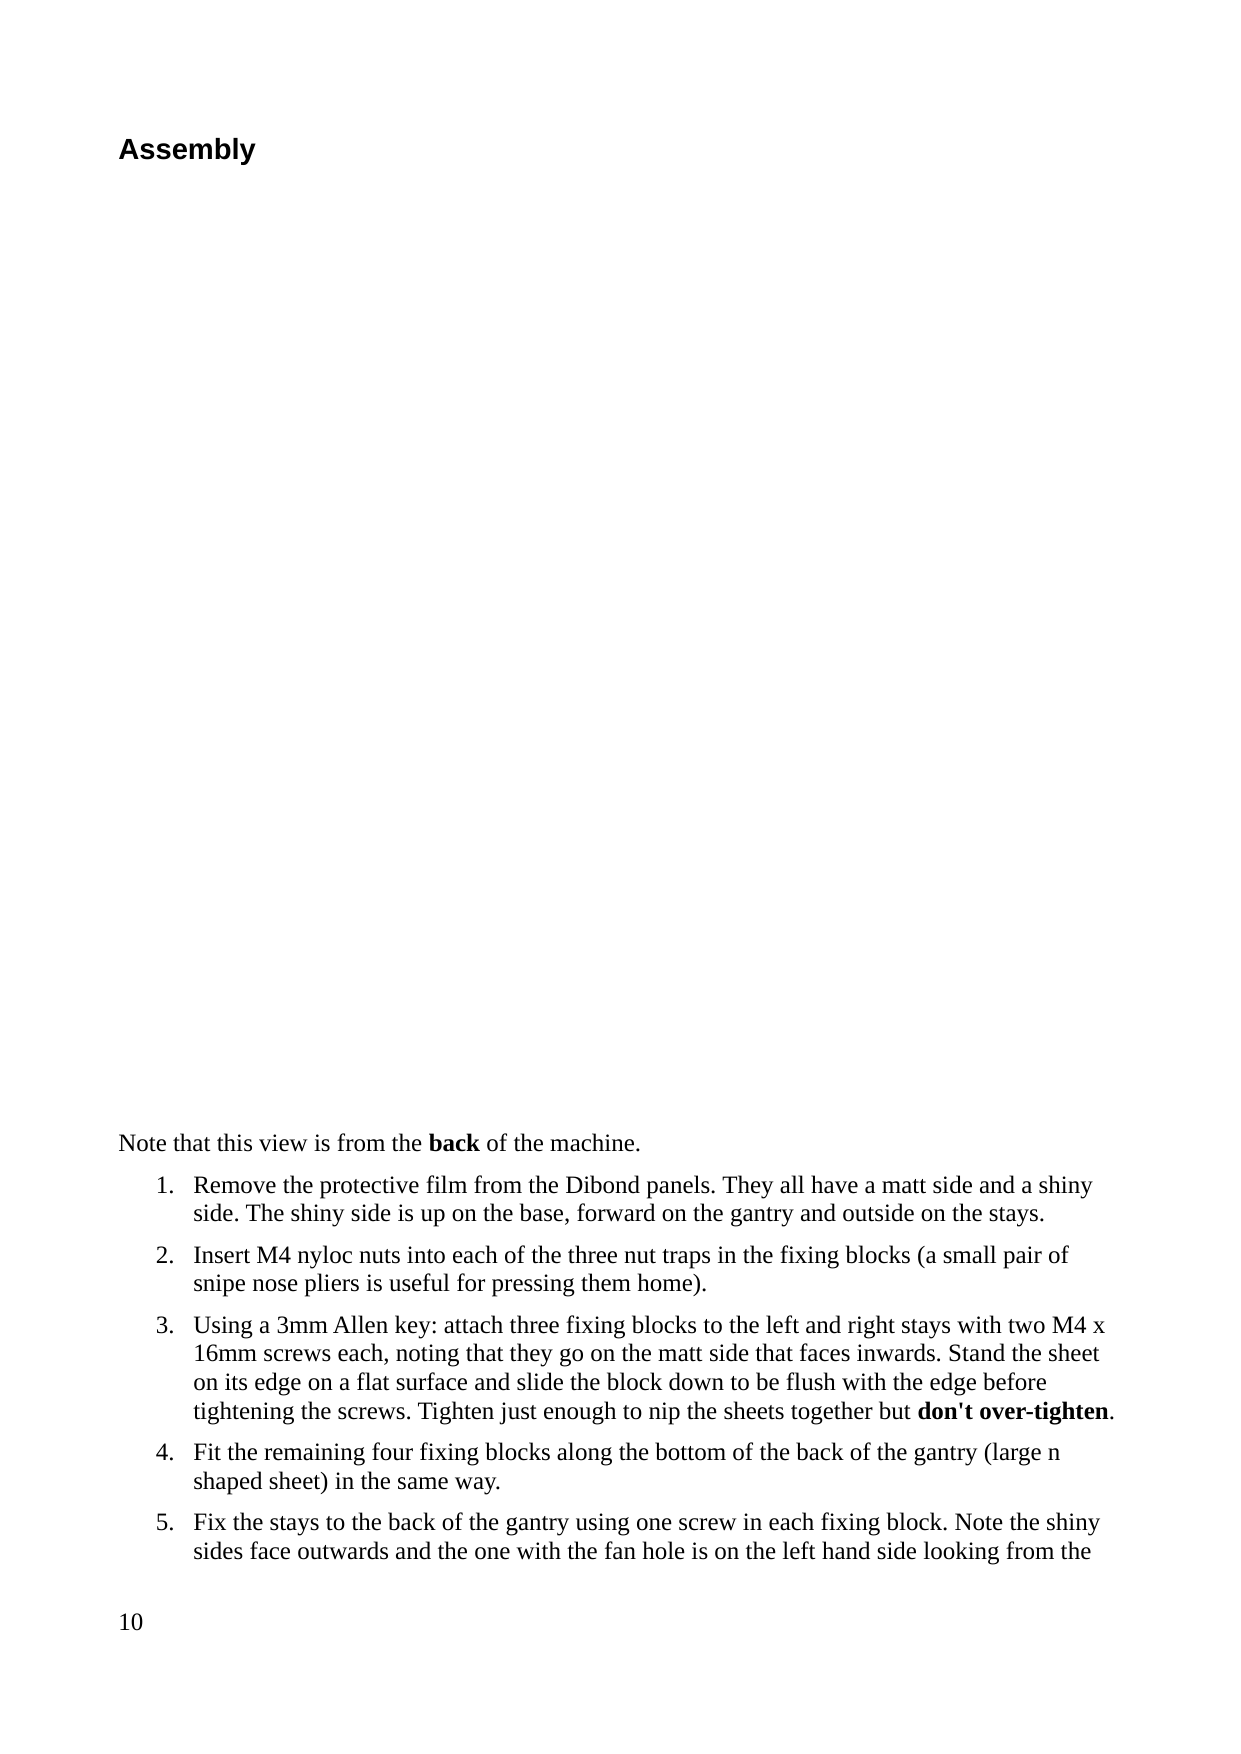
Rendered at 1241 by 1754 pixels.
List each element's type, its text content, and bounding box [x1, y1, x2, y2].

subtitle Assembly [118, 132, 1122, 165]
list Insert M4 nyloc nuts into each of the three nut traps in the fixing blocks (a small pair of snipe nose pliers is useful for pressing them home). [156, 1240, 1122, 1297]
list Using a 3mm Allen key: attach three fixing blocks to the left and right stays with two M4 x 16mm screws each, noting that they go on the matt side that faces inwards. Stand the sheet on its edge on a flat surface and slide the block down to be flush with the edge before tightening the screws. Tighten just enough to nip the sheets together but don't over-tighten. [156, 1310, 1122, 1425]
list Remove the protective film from the Dibond panels. They all have a matt side and a shiny side. The shiny side is up on the base, forward on the gantry and outside on the stays. [156, 1170, 1122, 1227]
list Fit the remaining four fixing blocks along the bottom of the back of the gantry (large n shaped sheet) in the same way. [156, 1437, 1122, 1495]
text Note that this view is from the back of the machine. [118, 1128, 1122, 1157]
list Fix the stays to the back of the gantry using one screw in each fixing block. Note the shiny sides face outwards and the one with the fan hole is on the left hand side looking from the [156, 1507, 1122, 1565]
